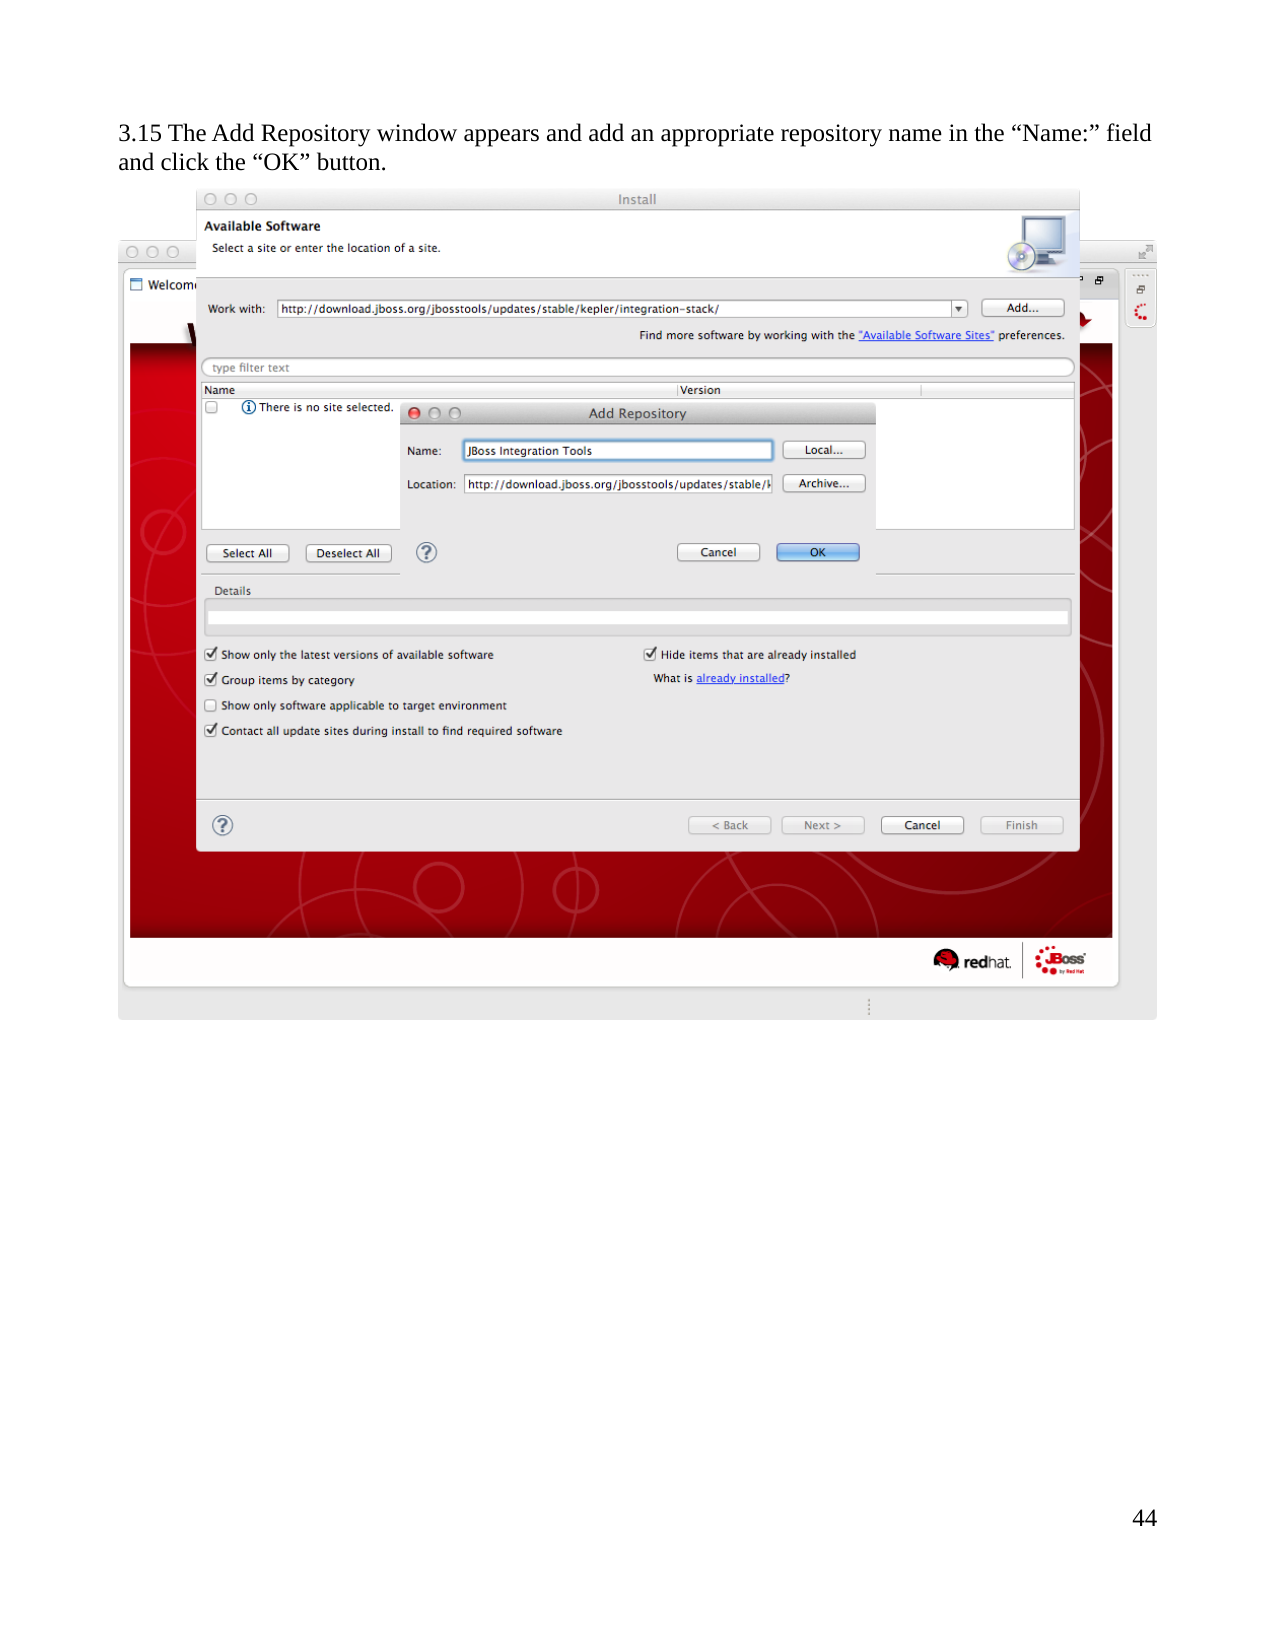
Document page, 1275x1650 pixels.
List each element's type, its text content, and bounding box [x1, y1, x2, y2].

text 3.15 The Add Repository window appears and add an appropriate repository name in the “Name:” field and click the “OK” button. [118, 118, 1157, 176]
picture [118, 188, 1157, 1020]
